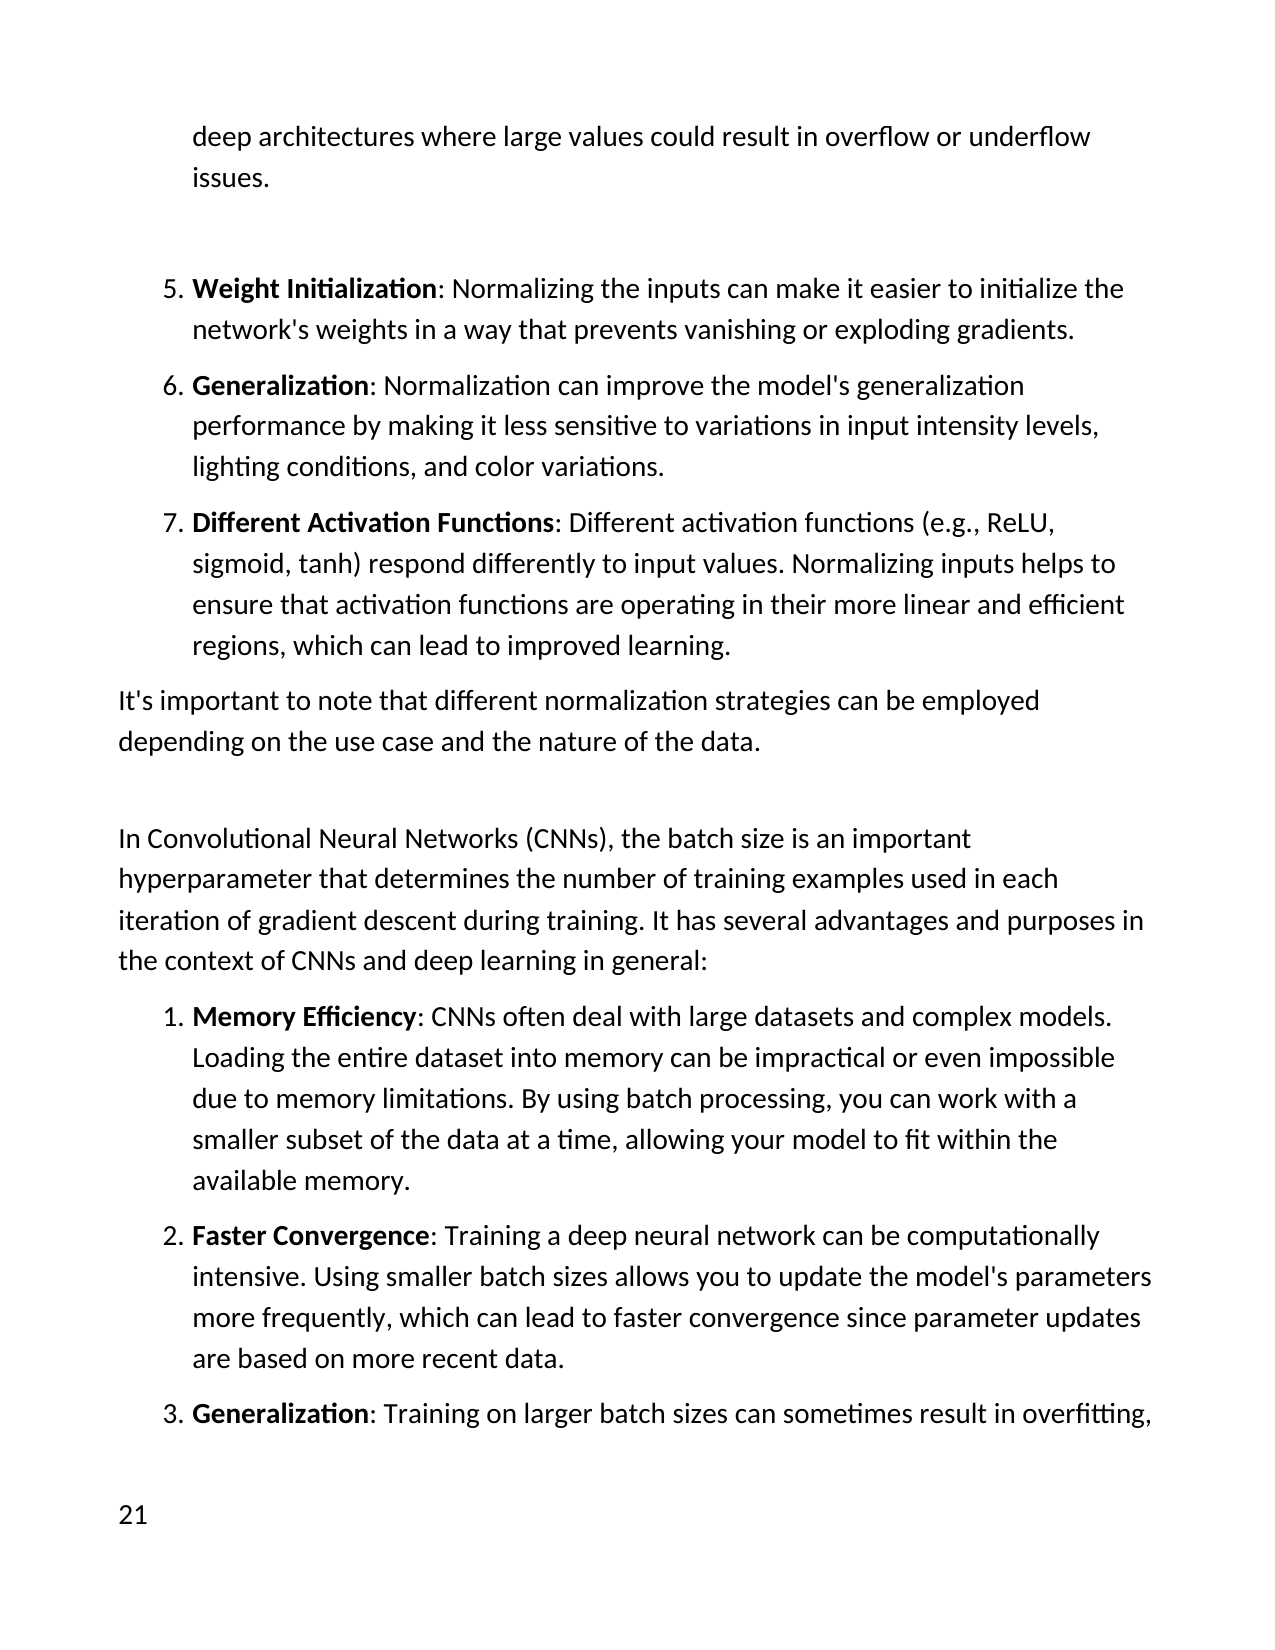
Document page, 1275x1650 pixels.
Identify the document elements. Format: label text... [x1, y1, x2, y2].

text In Convolutional Neural Networks (CNNs), the batch size is an important hyperparameter that determines the number of training examples used in each iteration of gradient descent during training. It has several advantages and purposes in the context of CNNs and deep learning in general: [118, 779, 1157, 978]
list Different Activation Functions: Different activation functions (e.g., ReLU, sigmoid, tanh) respond differently to input values. Normalizing inputs helps to ensure that activation functions are operating in their more linear and efficient regions, which can lead to improved learning. [162, 504, 1157, 662]
text It's important to note that different normalization strategies can be employed depending on the use case and the nature of the data. [118, 682, 1157, 759]
list Faster Convergence: Training a deep neural network can be computationally intensive. Using smaller batch sizes allows you to update the model's parameters more frequently, which can lead to faster convergence since parameter updates are based on more recent data. [162, 1217, 1157, 1376]
list deep architectures where large values could result in overflow or underflow issues. [162, 118, 1157, 195]
list Weight Initialization: Normalizing the inputs can make it easier to initialize the network's weights in a way that prevents vanishing or exploding gradients. [162, 270, 1157, 347]
list Generalization: Training on larger batch sizes can sometimes result in overfitting, [162, 1396, 1157, 1431]
list Memory Efficiency: CNNs often deal with large datasets and complex models. Loading the entire dataset into memory can be impractical or even impossible due to memory limitations. By using batch processing, you can work with a smaller subset of the data at a time, allowing your model to fit within the available memory. [162, 998, 1157, 1197]
list Generalization: Normalization can improve the model's generalization performance by making it less sensitive to variations in input intensity levels, lighting conditions, and color variations. [162, 367, 1157, 484]
